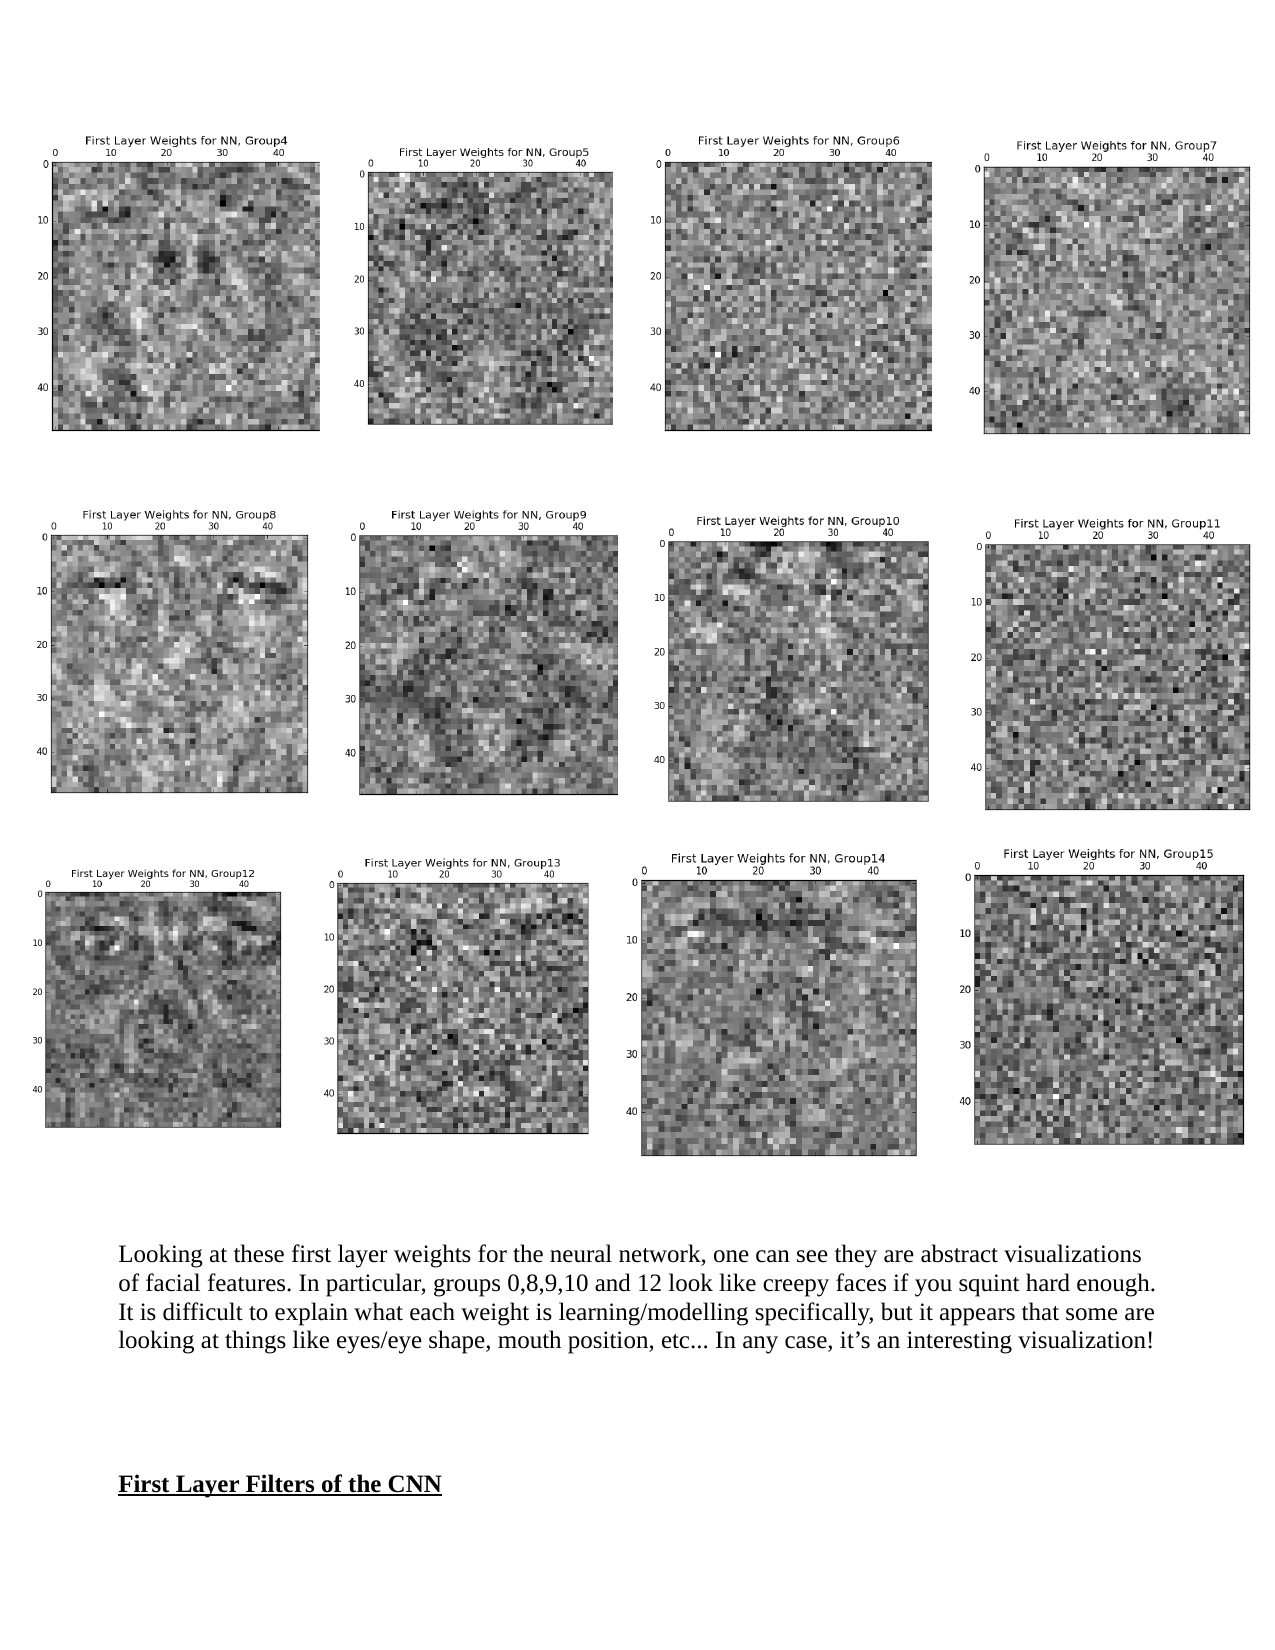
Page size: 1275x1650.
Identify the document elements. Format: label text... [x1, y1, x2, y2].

picture [0, 115, 1275, 464]
text Looking at these first layer weights for the neural network, one can see they are abstract visualizations of facial features. In particular, groups 0,8,9,10 and 12 look like creepy faces if you squint hard enough. It is difficult to explain what each weight is learning/modelling specifically, but it appears that some are looking at things like eyes/eye shape, mouth position, etc... In any case, it’s an interesting visualization! [118, 1239, 1157, 1354]
text First Layer Filters of the CNN [118, 1469, 1157, 1498]
picture [0, 490, 1275, 1187]
